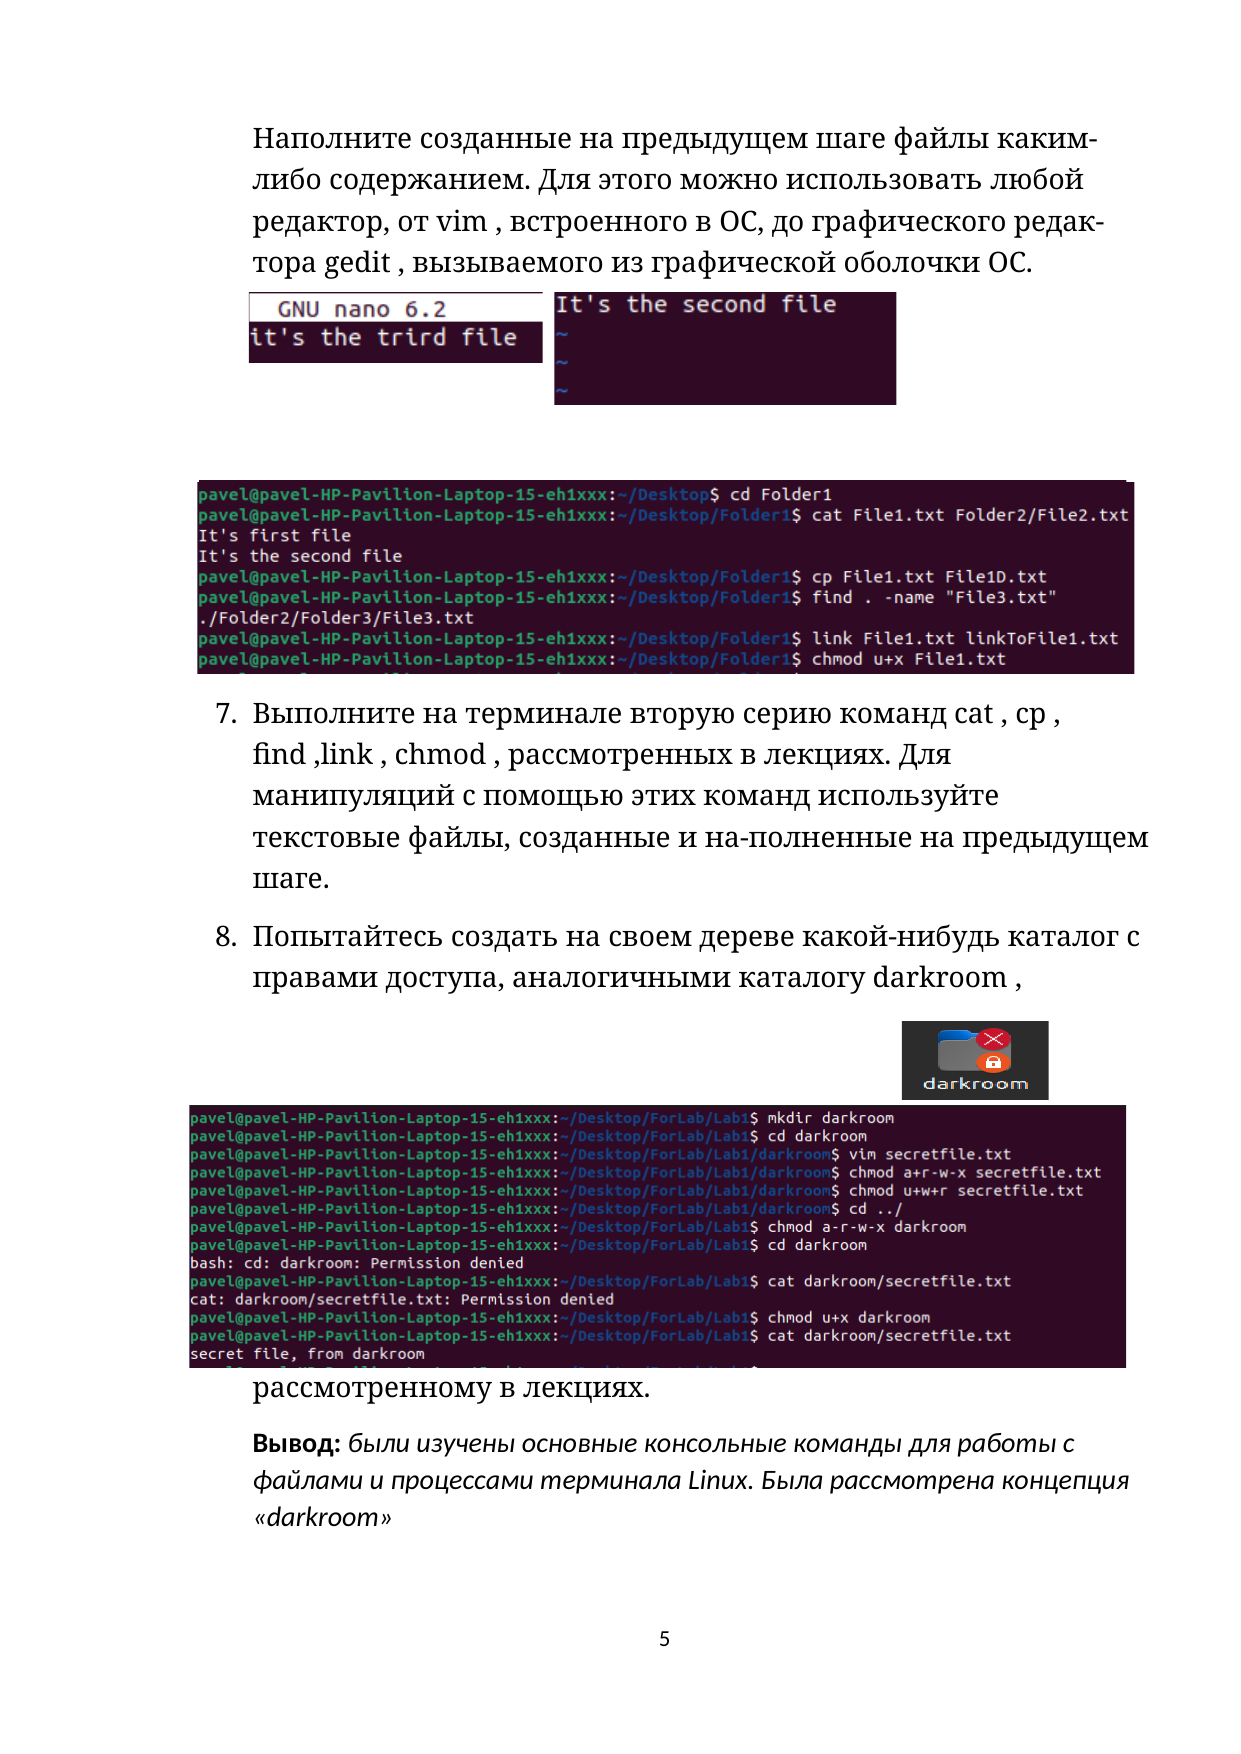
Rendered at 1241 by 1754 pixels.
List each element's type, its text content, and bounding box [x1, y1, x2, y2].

list Выполните на терминале вторую серию команд cat , cp , find ,link , chmod , рассмотренных в лекциях. Для манипуляций с помощью этих команд используйте текстовые файлы, созданные и на-полненные на предыдущем шаге. [215, 483, 1152, 897]
list Наполните созданные на предыдущем шаге файлы каким-либо содержанием. Для этого можно использовать любой редактор, от vim , встроенного в ОС, до графического редак-тора gedit , вызываемого из графической оболочки ОC. [215, 118, 1152, 281]
picture [189, 1105, 1127, 1368]
picture [197, 480, 1135, 674]
list Попытайтесь создать на своем дереве какой-нибудь каталог с правами доступа, аналогичными каталогу darkroom , рассмотренному в лекциях. [215, 916, 1152, 1406]
list Вывод: были изучены основные консольные команды для работы с файлами и процессами терминала Linux. Была рассмотрена концепция «darkroom» [215, 1425, 1152, 1534]
picture [554, 292, 897, 405]
picture [901, 1021, 1049, 1100]
picture [248, 292, 543, 363]
